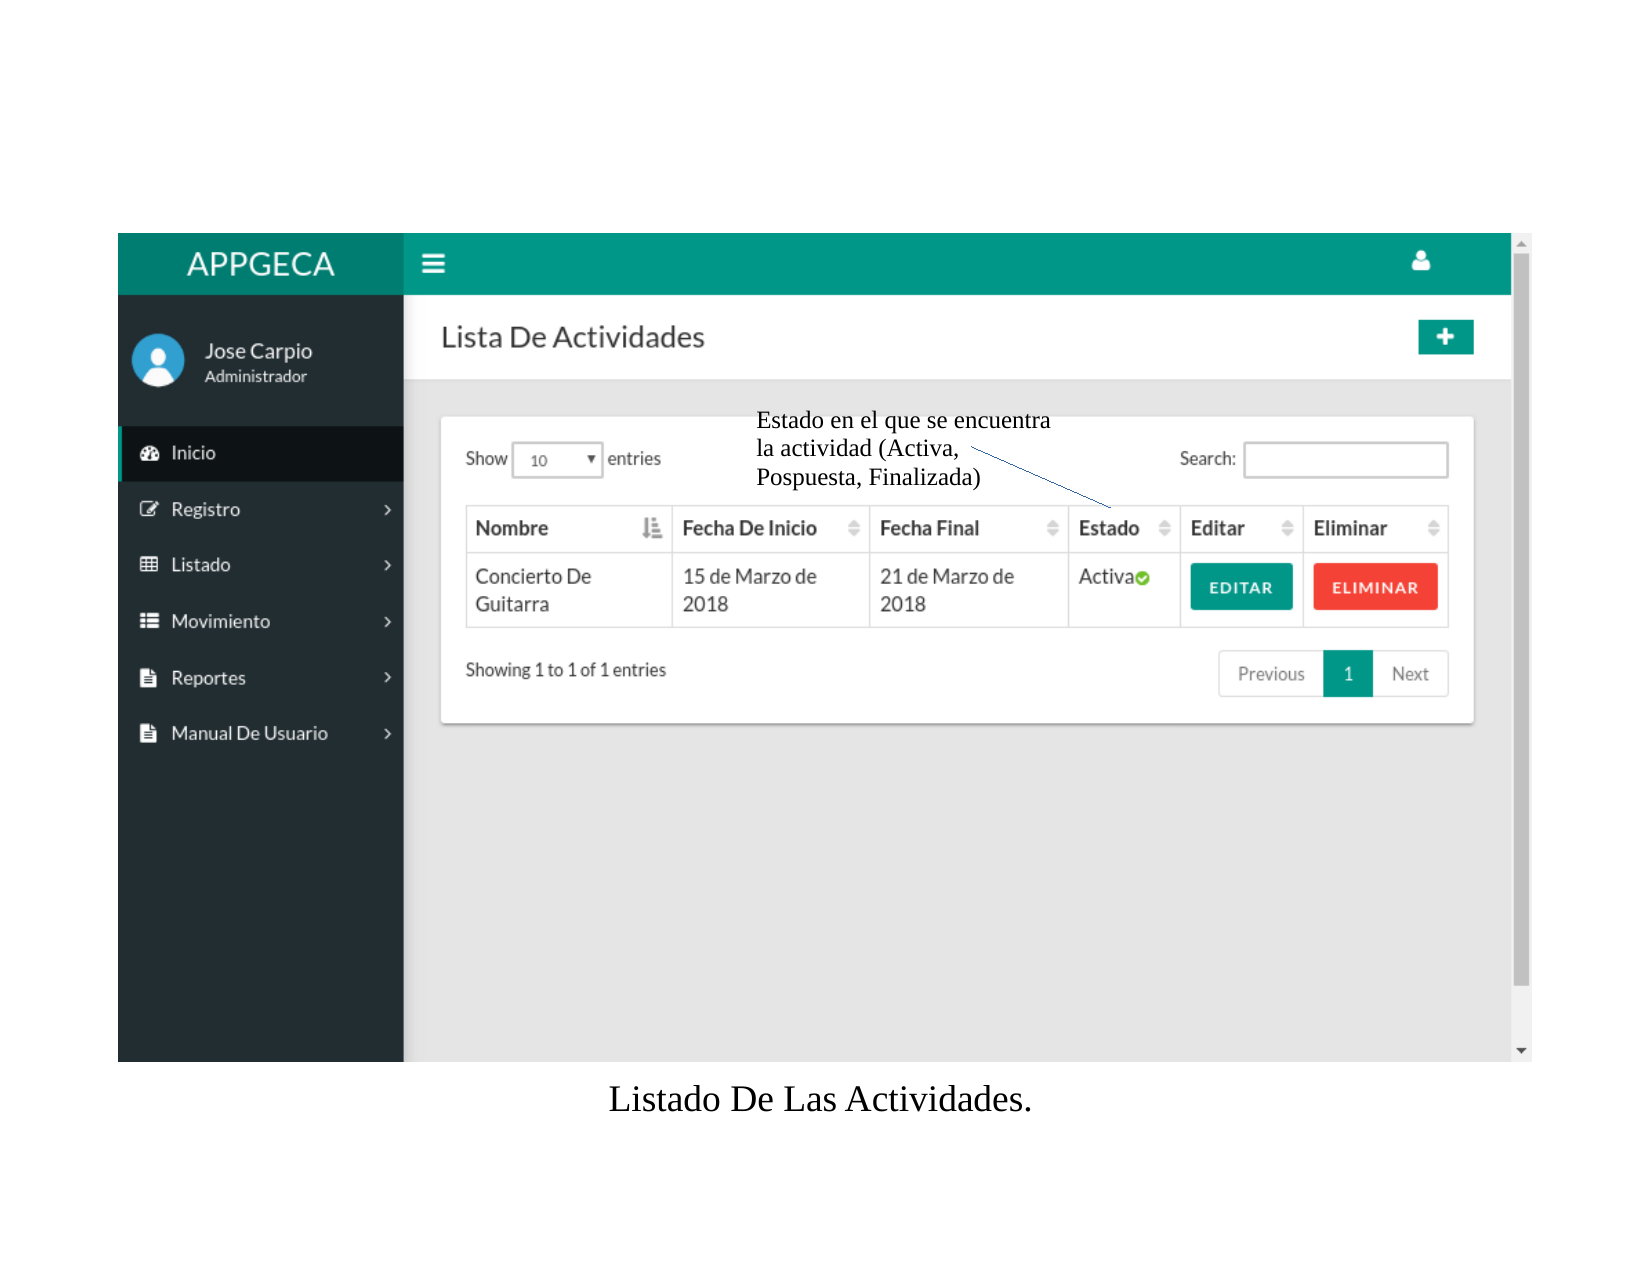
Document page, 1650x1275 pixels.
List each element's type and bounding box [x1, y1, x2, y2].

picture [118, 233, 1532, 1062]
